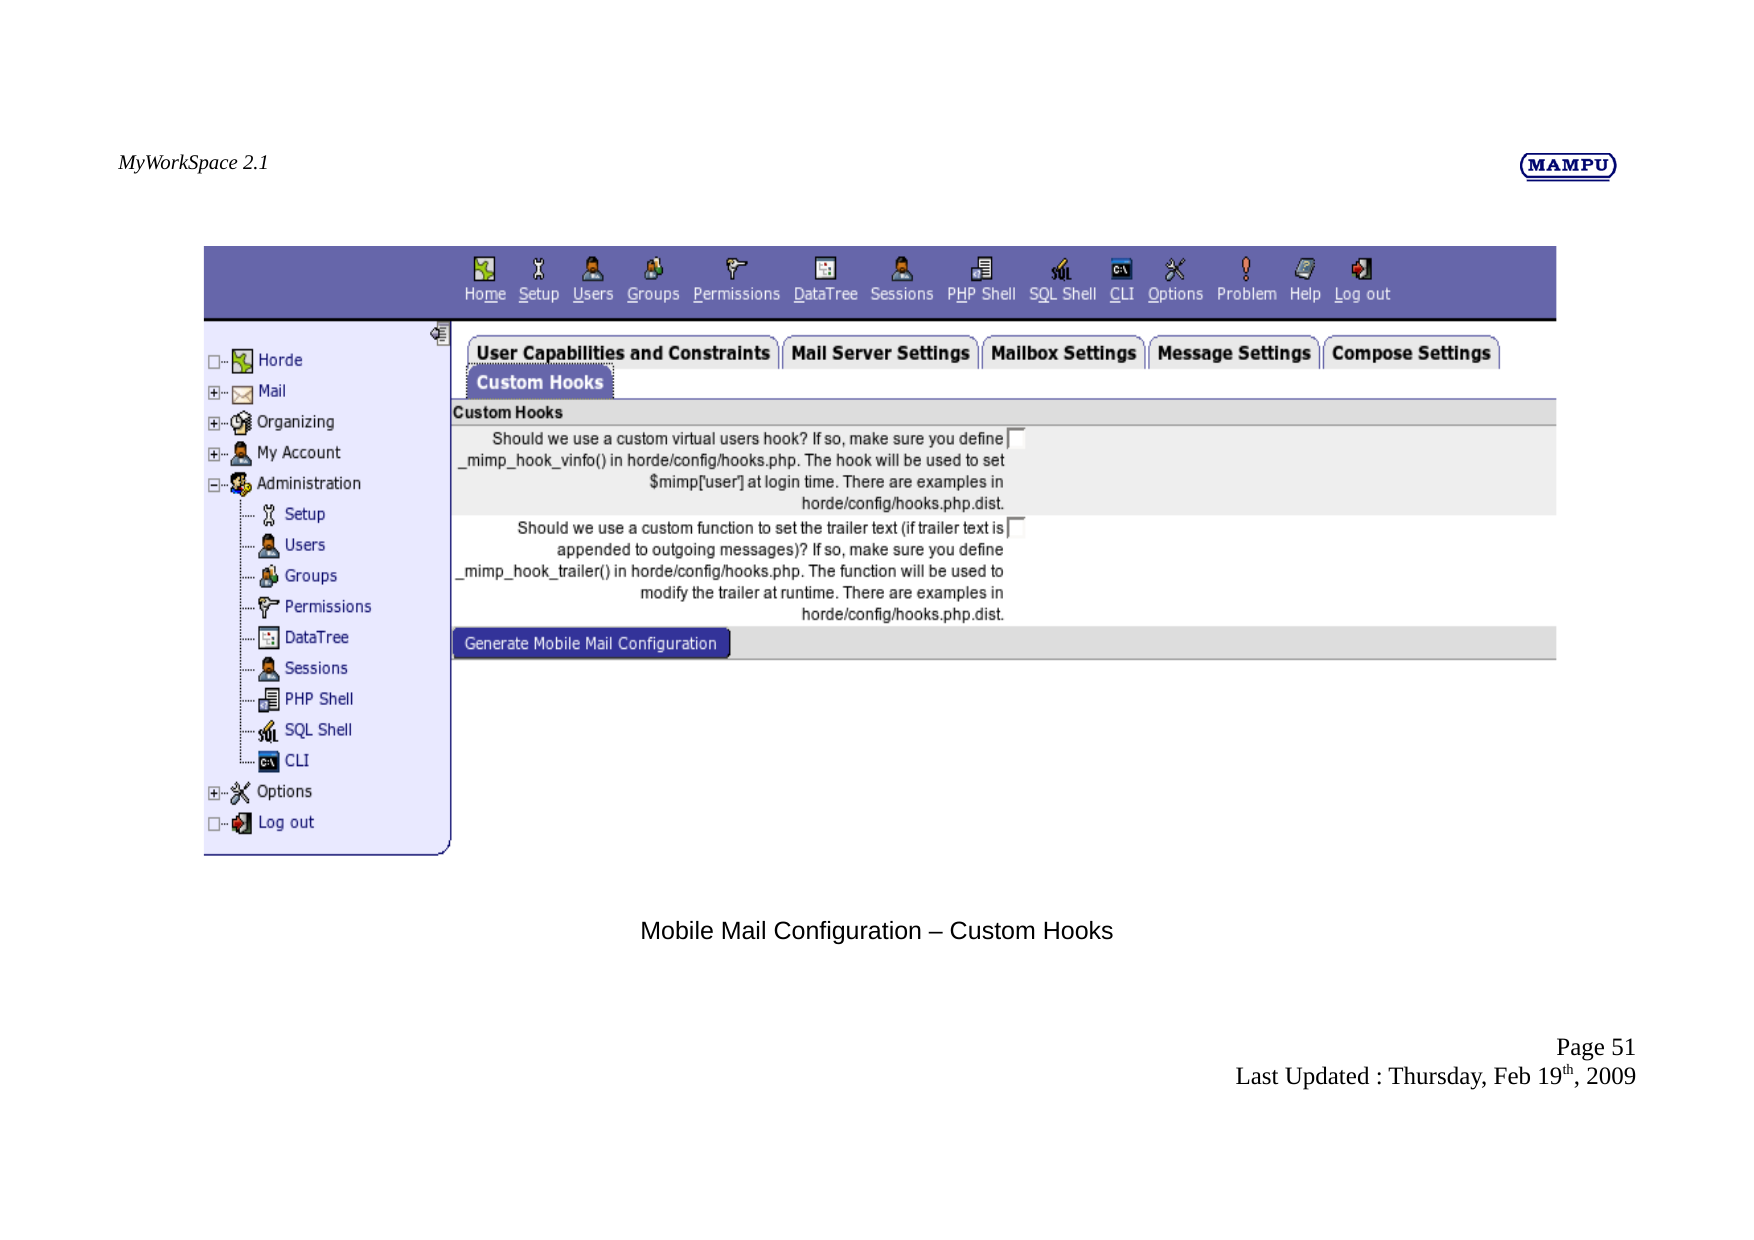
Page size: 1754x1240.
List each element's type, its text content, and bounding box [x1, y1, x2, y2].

picture [203, 246, 1557, 859]
picture [1517, 150, 1622, 183]
text Mobile Mail Configuration – Custom Hooks [118, 916, 1636, 944]
